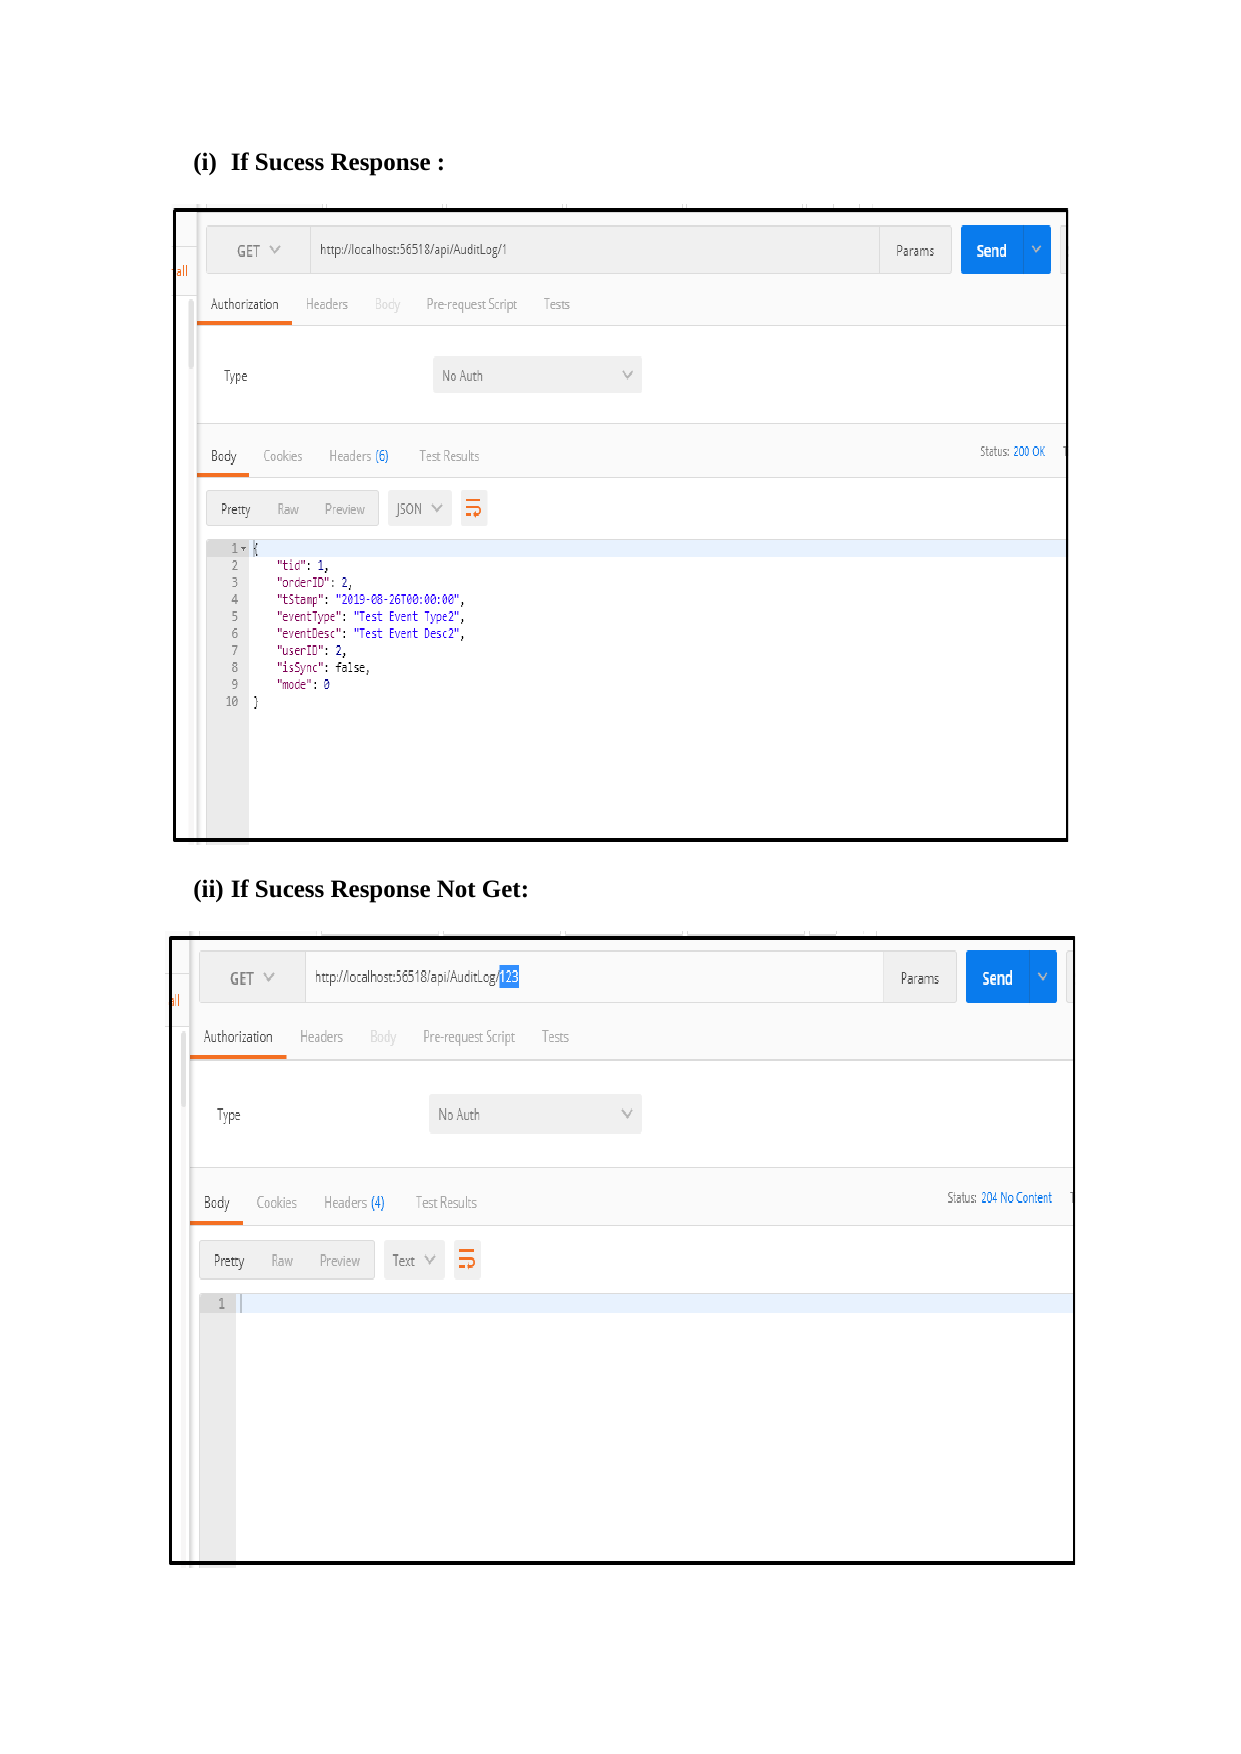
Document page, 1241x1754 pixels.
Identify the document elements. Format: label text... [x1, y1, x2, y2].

list If Sucess Response Not Get: [193, 874, 1122, 902]
picture [165, 931, 1075, 1568]
picture [171, 204, 1069, 845]
list If Sucess Response : [193, 147, 1122, 176]
